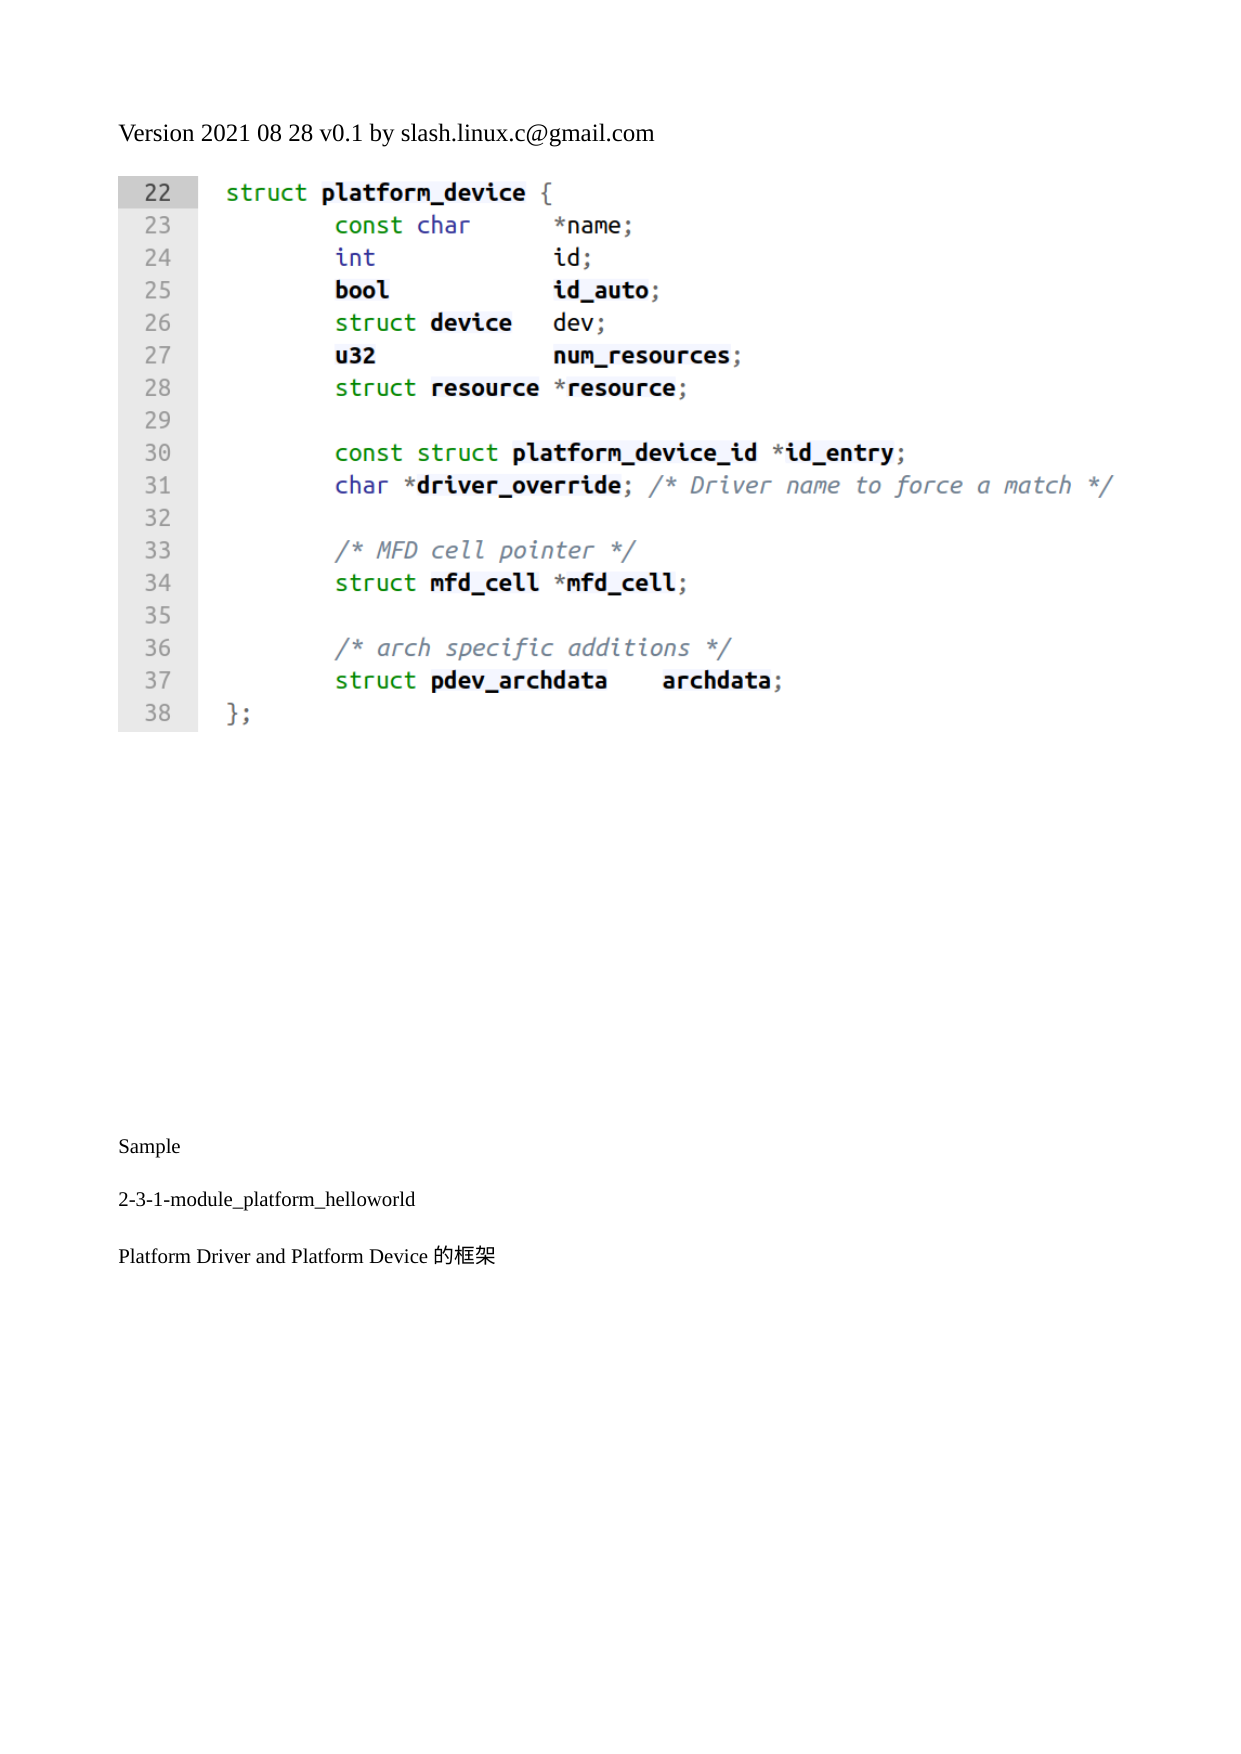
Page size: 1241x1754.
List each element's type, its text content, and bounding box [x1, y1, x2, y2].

text Sample [118, 1134, 1122, 1158]
text Platform Driver and Platform Device 的框架 [118, 1239, 1122, 1269]
text 2-3-1-module_platform_helloworld [118, 1187, 1122, 1211]
picture [118, 176, 1123, 732]
